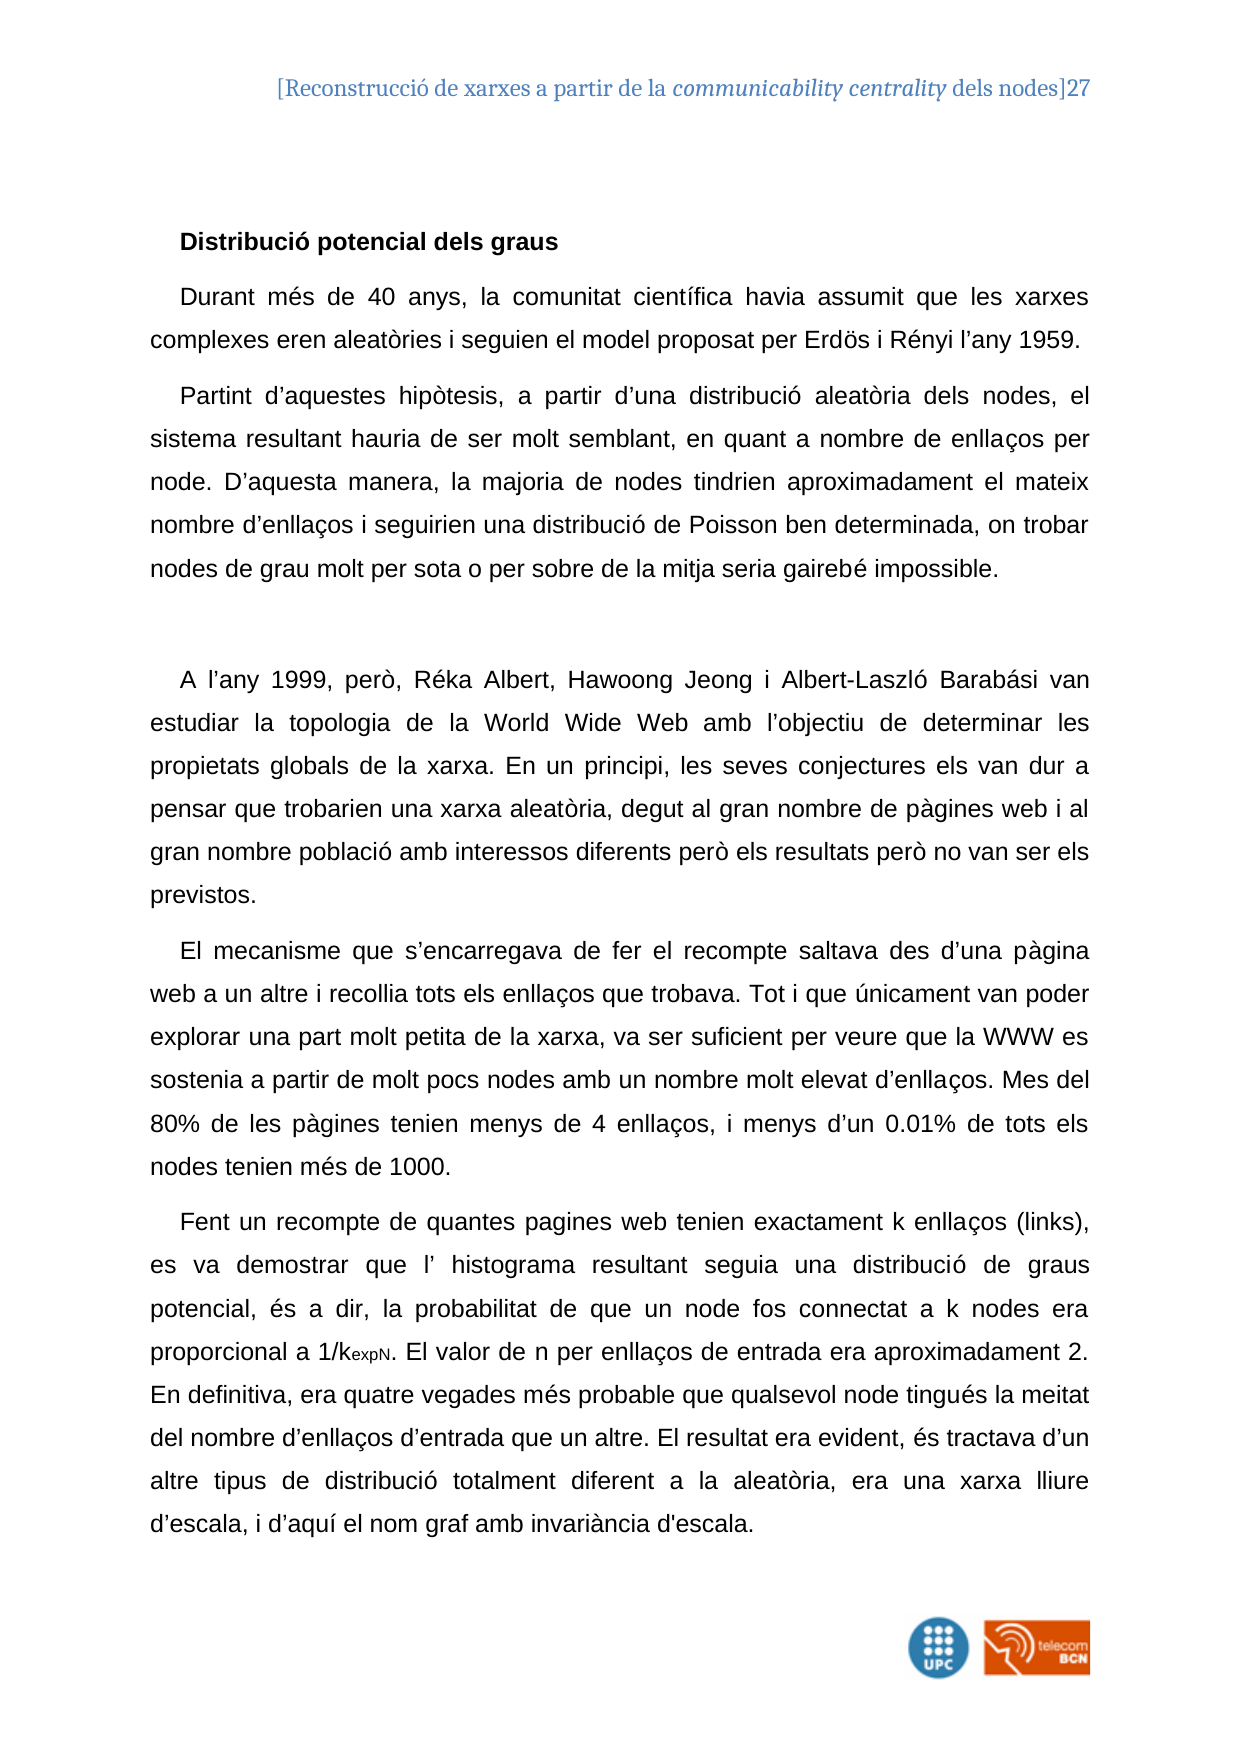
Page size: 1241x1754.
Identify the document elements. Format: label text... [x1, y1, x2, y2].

text El mecanisme que s’encarregava de fer el recompte saltava des d’una pàgina web a un altre i recollia tots els enllaços que trobava. Tot i que únicament van poder explorar una part molt petita de la xarxa, va ser suficient per veure que la WWW es sostenia a partir de molt pocs nodes amb un nombre molt elevat d’enllaços. Mes del 80% de les pàgines tenien menys de 4 enllaços, i menys d’un 0.01% de tots els nodes tenien més de 1000. [150, 936, 1090, 1181]
text A l’any 1999, però, Réka Albert, Hawoong Jeong i Albert-Laszló Barabási van estudiar la topologia de la World Wide Web amb l’objectiu de determinar les propietats globals de la xarxa. En un principi, les seves conjectures els van dur a pensar que trobarien una xarxa aleatòria, degut al gran nombre de pàgines web i al gran nombre població amb interessos diferents però els resultats però no van ser els previstos. [150, 665, 1090, 909]
text Distribució potencial dels graus [150, 227, 1090, 256]
text Durant més de 40 anys, la comunitat científica havia assumit que les xarxes complexes eren aleatòries i seguien el model proposat per Erdös i Rényi l’any 1959. [150, 282, 1090, 354]
text Partint d’aquestes hipòtesis, a partir d’una distribució aleatòria dels nodes, el sistema resultant hauria de ser molt semblant, en quant a nombre de enllaços per node. D’aquesta manera, la majoria de nodes tindrien aproximadament el mateix nombre d’enllaços i seguirien una distribució de Poisson ben determinada, on trobar nodes de grau molt per sota o per sobre de la mitja seria gairebé impossible. [150, 381, 1090, 582]
picture [904, 1614, 1091, 1681]
text Fent un recompte de quantes pagines web tenien exactament k enllaços (links), es va demostrar que l’ histograma resultant seguia una distribució de graus potencial, és a dir, la probabilitat de que un node fos connectat a k nodes era proporcional a 1/kexpN. El valor de n per enllaços de entrada era aproximadament 2. En definitiva, era quatre vegades més probable que qualsevol node tingués la meitat del nombre d’enllaços d’entrada que un altre. El resultat era evident, és tractava d’un altre tipus de distribució totalment diferent a la aleatòria, era una xarxa lliure d’escala, i d’aquí el nom graf amb invariància d'escala. [150, 1207, 1090, 1538]
